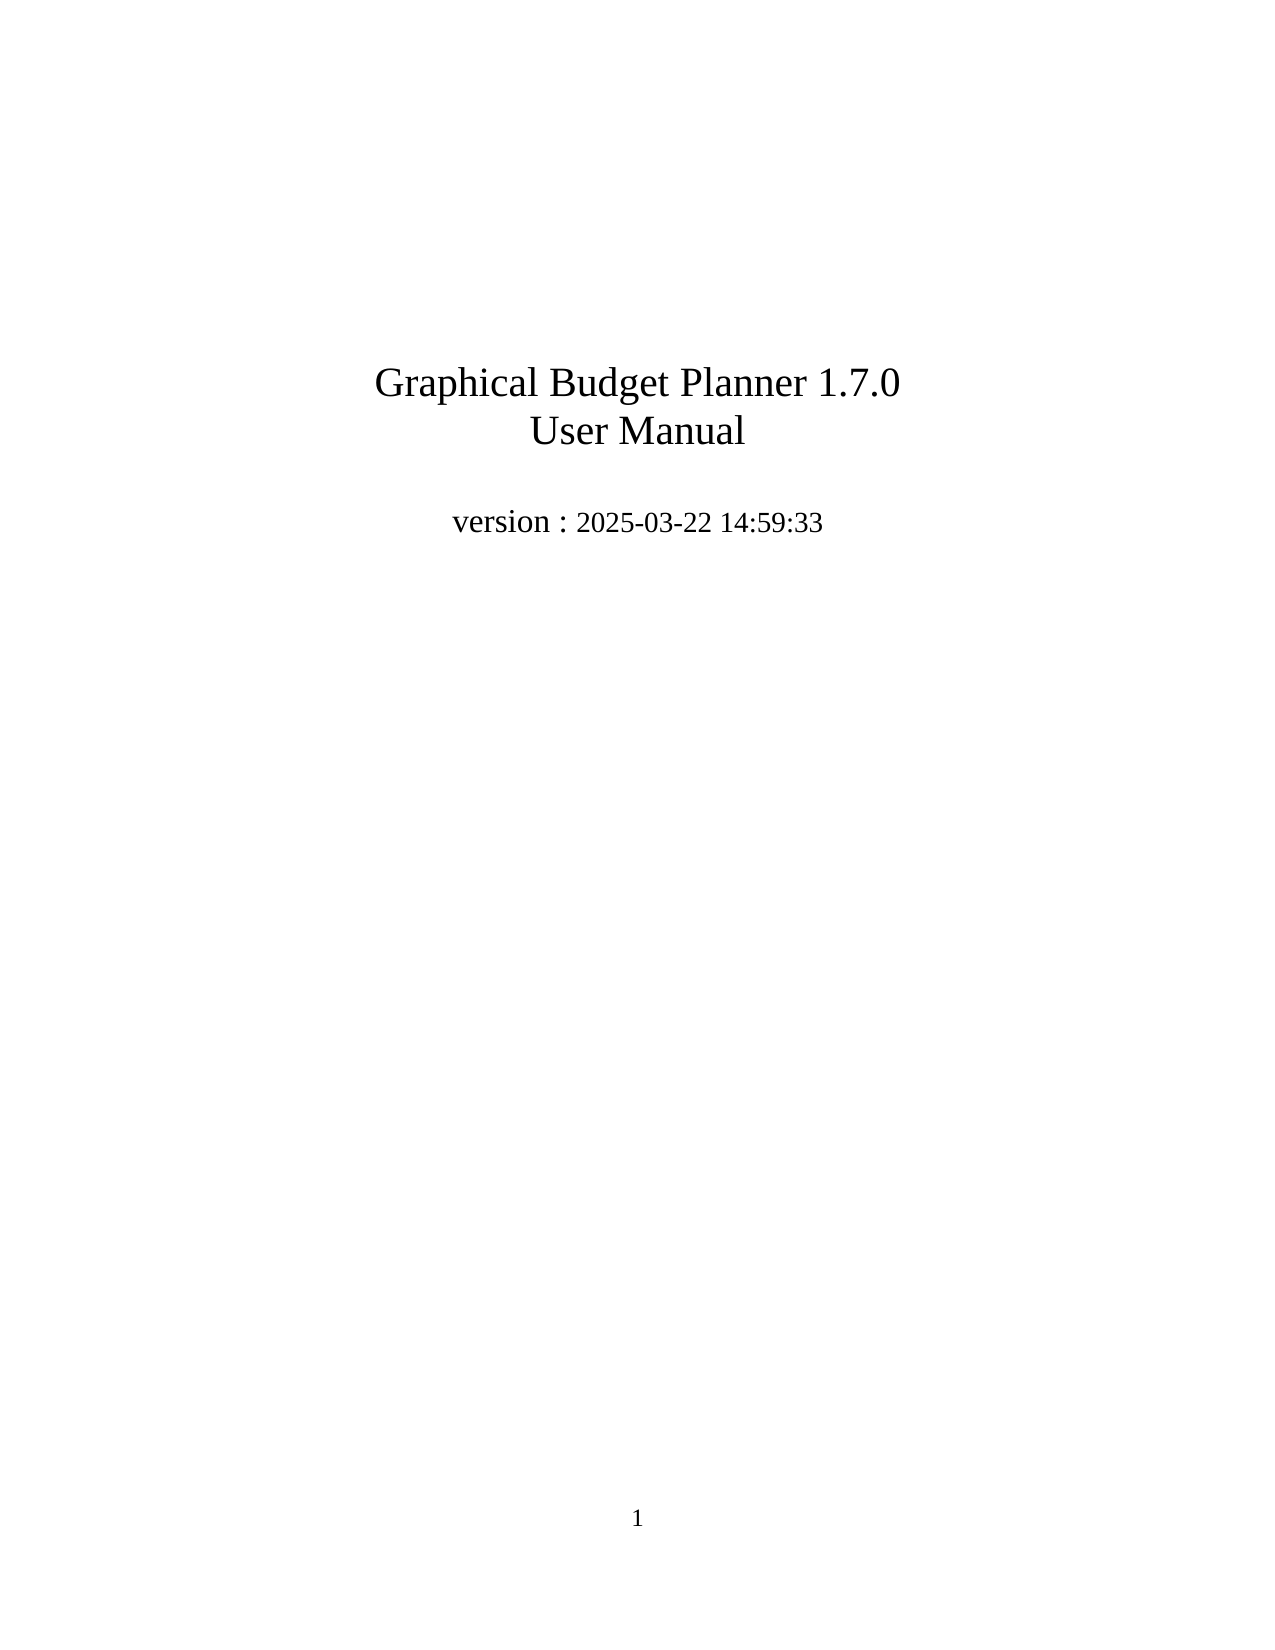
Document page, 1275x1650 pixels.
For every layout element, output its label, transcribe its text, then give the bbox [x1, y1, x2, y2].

text User Manual [118, 406, 1157, 453]
text Graphical Budget Planner 1.7.0 [118, 358, 1157, 406]
text version : 2025-03-22 14:57:34 [118, 501, 1157, 540]
